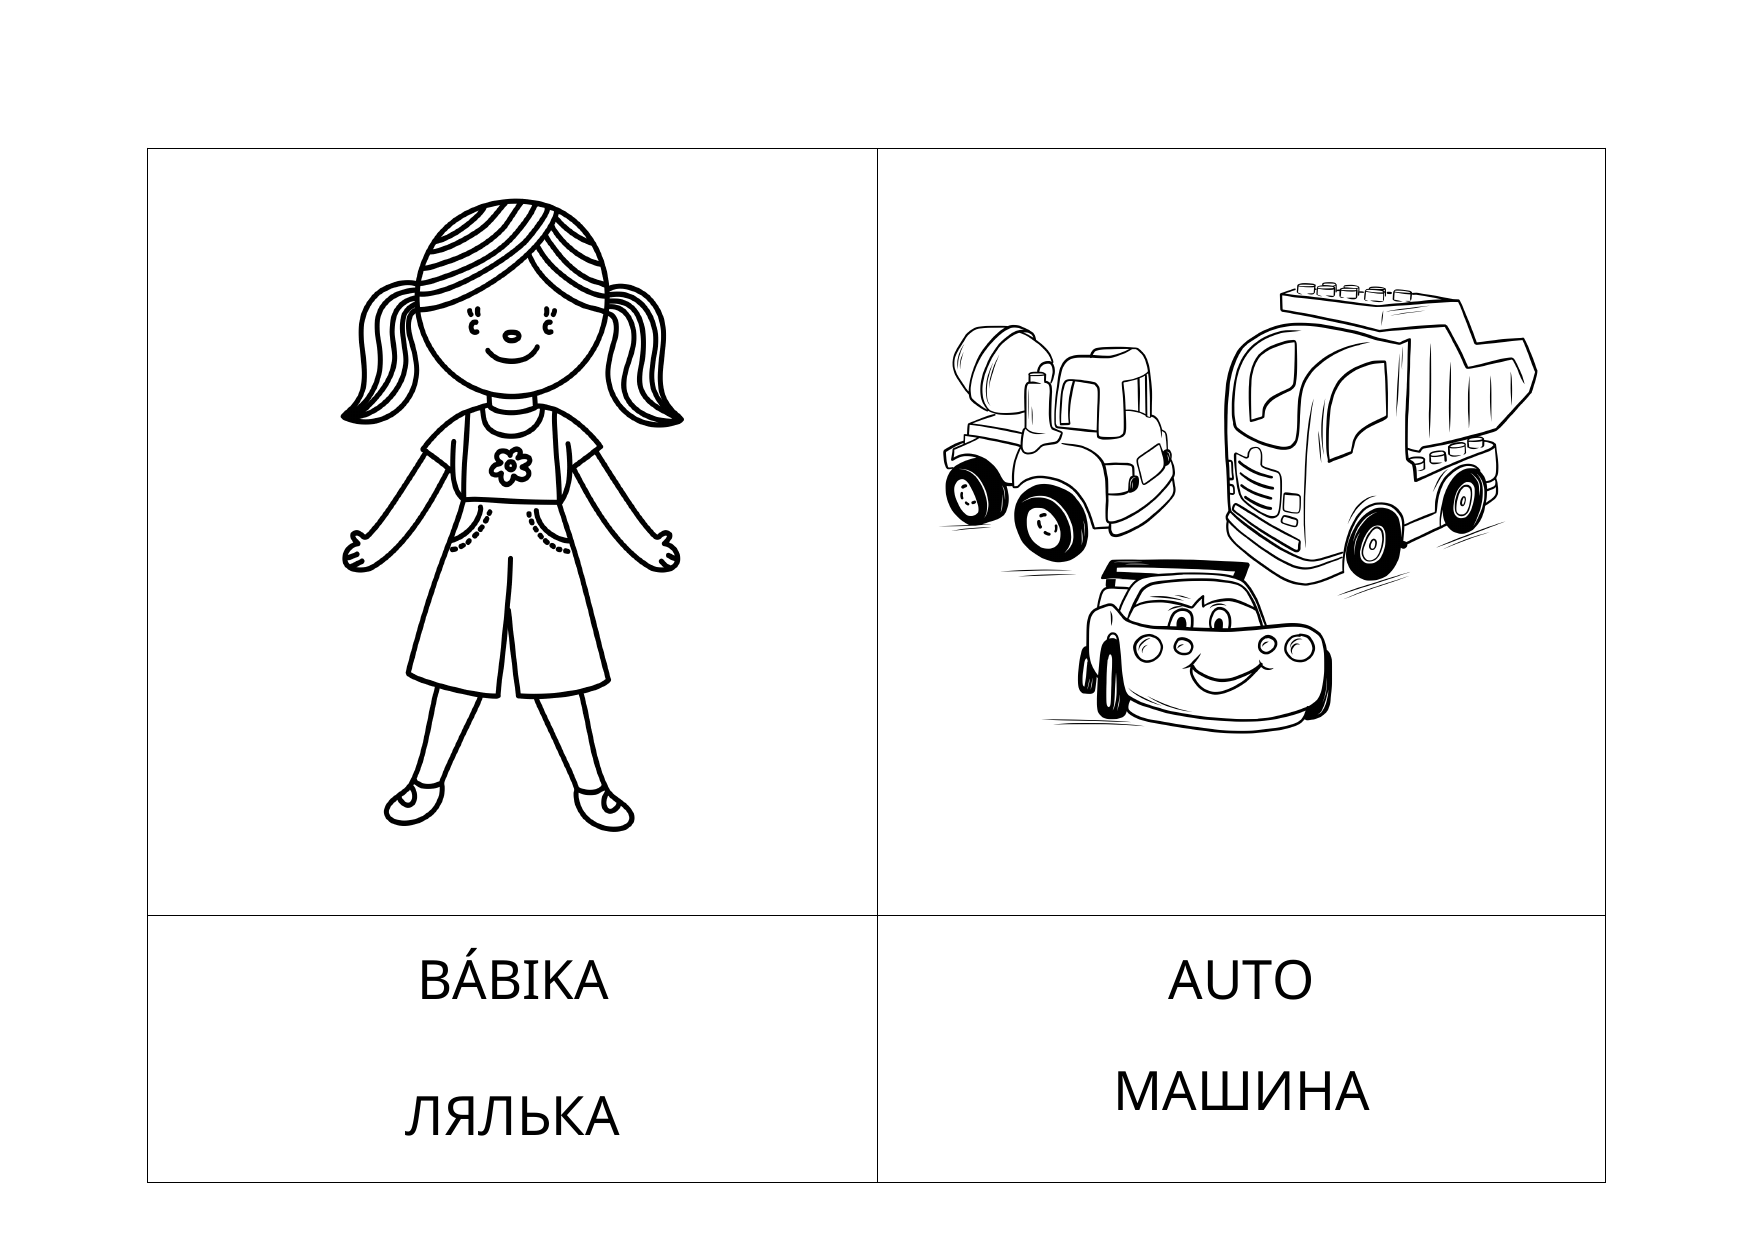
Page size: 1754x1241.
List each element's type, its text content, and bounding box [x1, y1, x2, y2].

table_cell BÁBIKA ЛЯЛЬКА [148, 916, 877, 1182]
picture [889, 148, 1594, 854]
table_cell AUTO МАШИНА [878, 916, 1605, 1182]
table_header [148, 149, 877, 915]
table_header [878, 149, 1605, 915]
picture [158, 148, 867, 883]
